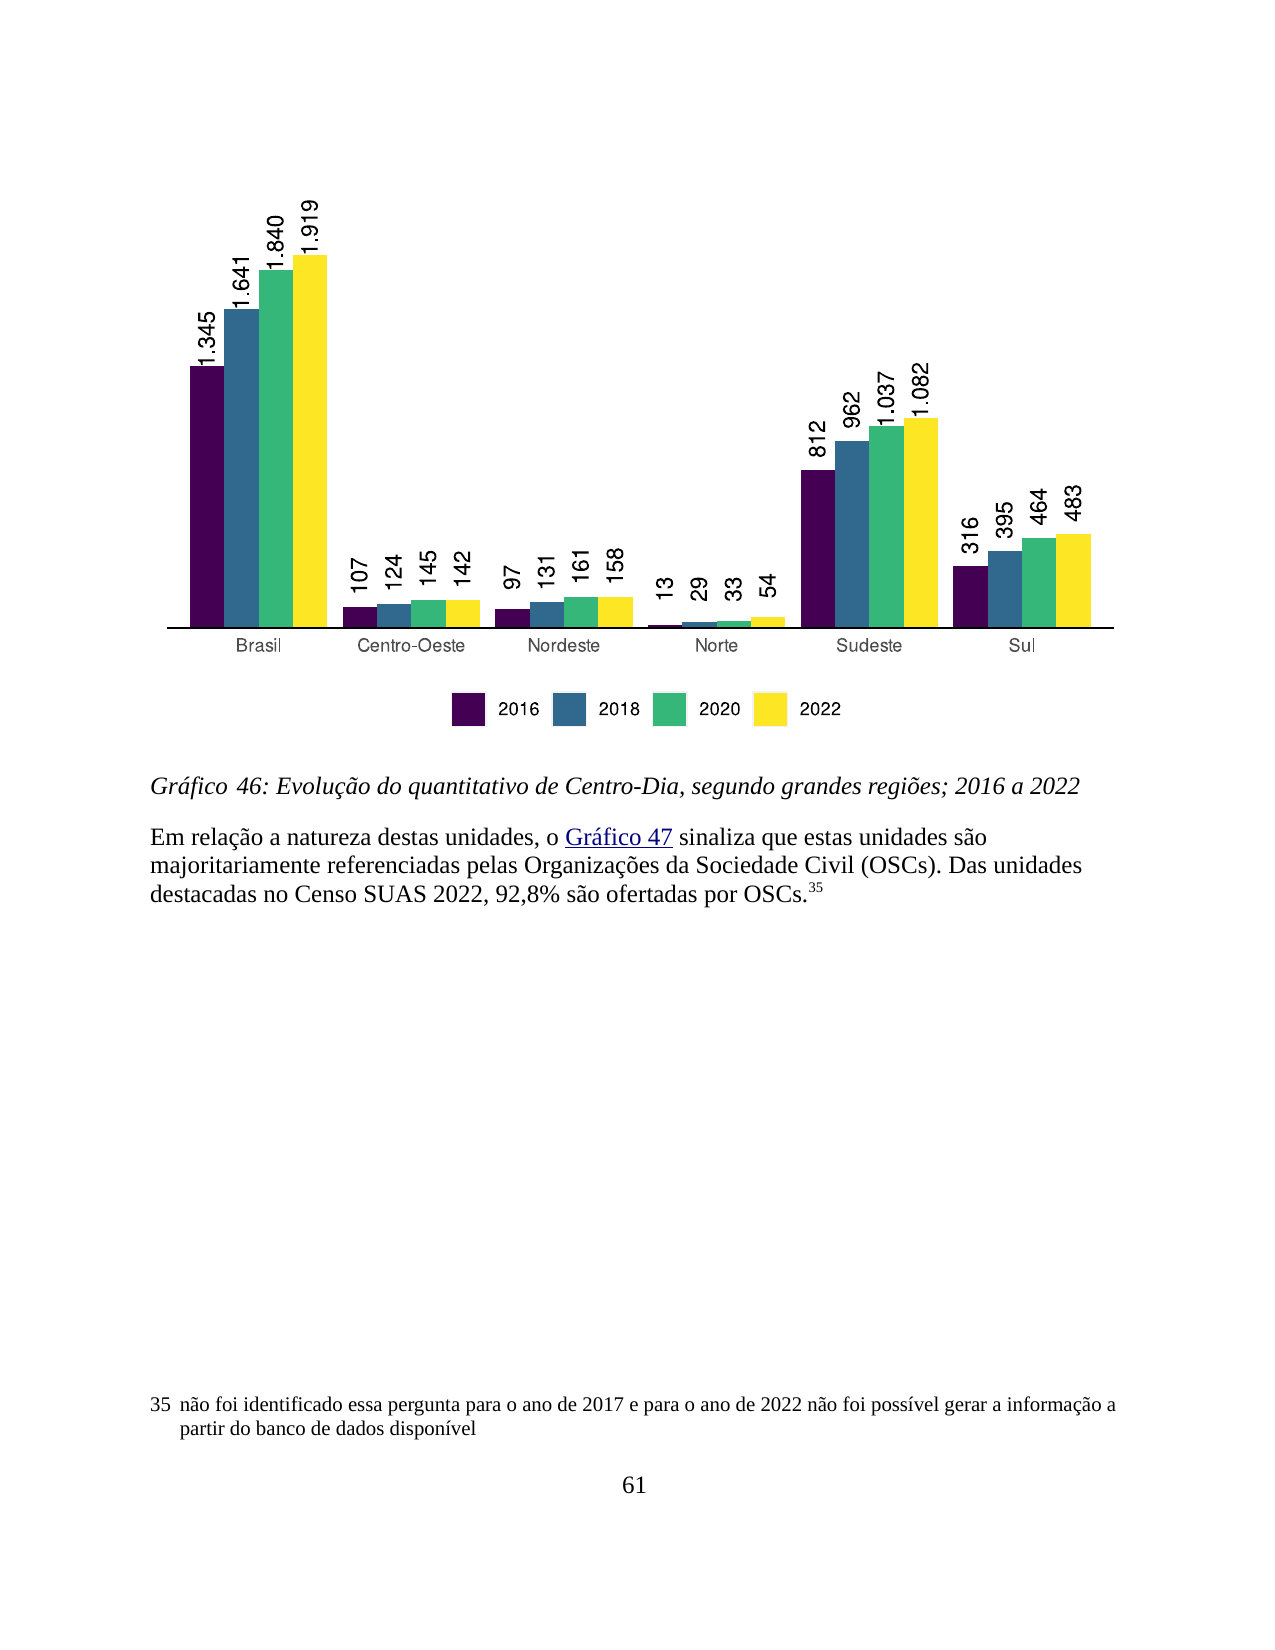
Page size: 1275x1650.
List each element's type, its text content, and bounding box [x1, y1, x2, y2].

text Em relação a natureza destas unidades, o Gráfico 47 sinaliza que estas unidades são majoritariamente referenciadas pelas Organizações da Sociedade Civil (OSCs). Das unidades destacadas no Censo SUAS 2022, 92,8% são ofertadas por OSCs. [150, 822, 1125, 908]
text não foi identificado essa pergunta para o ano de 2017 e para o ano de 2022 não foi possível gerar a informação a partir do banco de dados disponível [150, 1392, 1125, 1440]
table_header Gráfico 46: Evolução do quantitativo de Centro-Dia, segundo grandes regiões; 2016 a 2022 [150, 751, 1125, 813]
